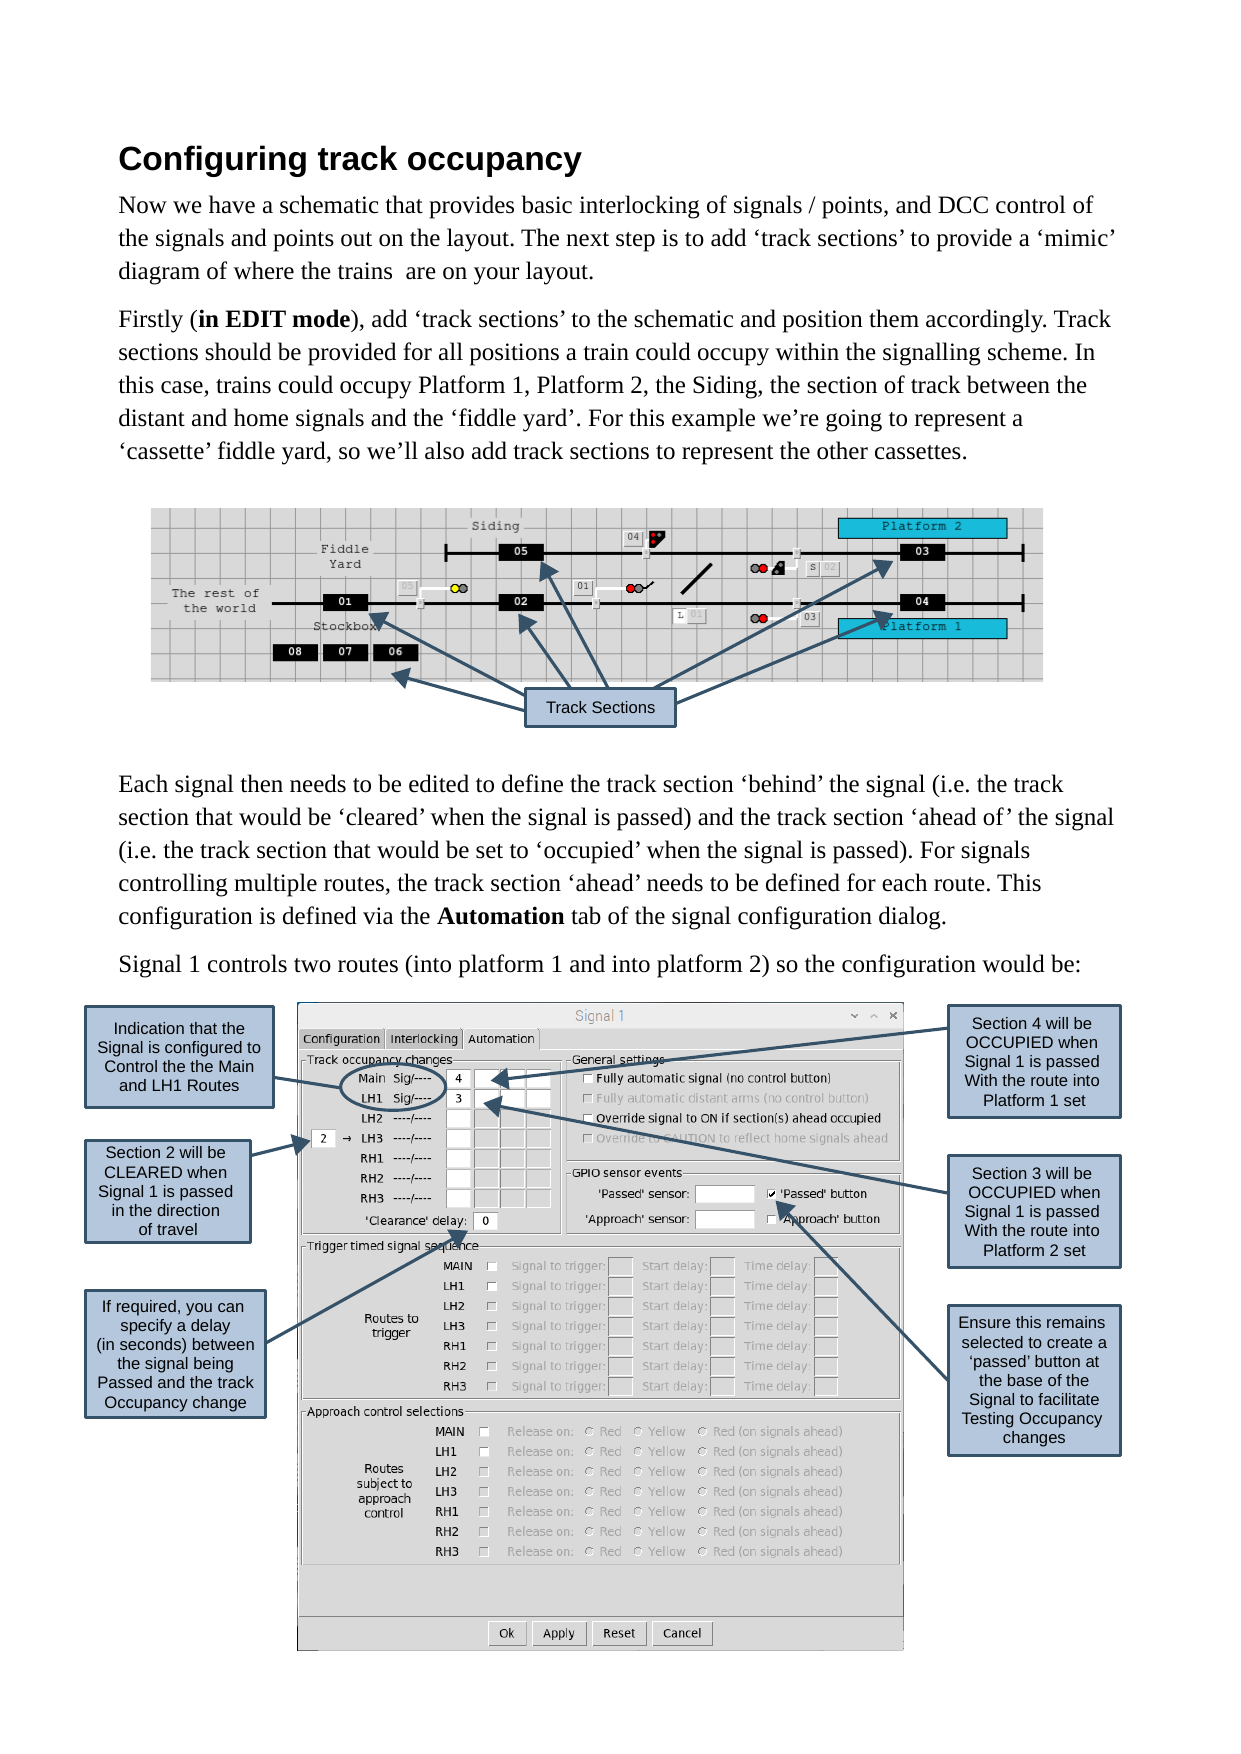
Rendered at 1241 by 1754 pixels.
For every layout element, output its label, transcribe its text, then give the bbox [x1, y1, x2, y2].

text Signal 1 controls two routes (into platform 1 and into platform 2) so the configuration would be: [118, 949, 1122, 977]
subtitle Configuring track occupancy [118, 139, 1122, 178]
text Each signal then needs to be edited to define the track section ‘behind’ the signal (i.e. the track section that would be ‘cleared’ when the signal is passed) and the track section ‘ahead of’ the signal (i.e. the track section that would be set to ‘occupied’ when the signal is passed). For signals controlling multiple routes, the track section ‘ahead’ needs to be defined for each route. This configuration is defined via the Automation tab of the signal configuration dialog. [118, 769, 1122, 930]
picture [150, 508, 1044, 682]
text Now we have a schematic that provides basic interlocking of signals / points, and DCC control of the signals and points out on the layout. The next step is to add ‘track sections’ to provide a ‘mimic’ diagram of where the trains are on your layout. [118, 190, 1122, 285]
text Firstly (in EDIT mode), add ‘track sections’ to the schematic and position them accordingly. Track sections should be provided for all positions a train could occupy within the signalling scheme. In this case, trains could occupy Platform 1, Platform 2, the Siding, the section of track between the distant and home signals and the ‘fiddle yard’. For this example we’re going to represent a ‘cassette’ fiddle yard, so we’ll also add track sections to represent the other cassettes. [118, 304, 1122, 464]
picture [297, 1002, 904, 1651]
picture [343, 1066, 444, 1108]
